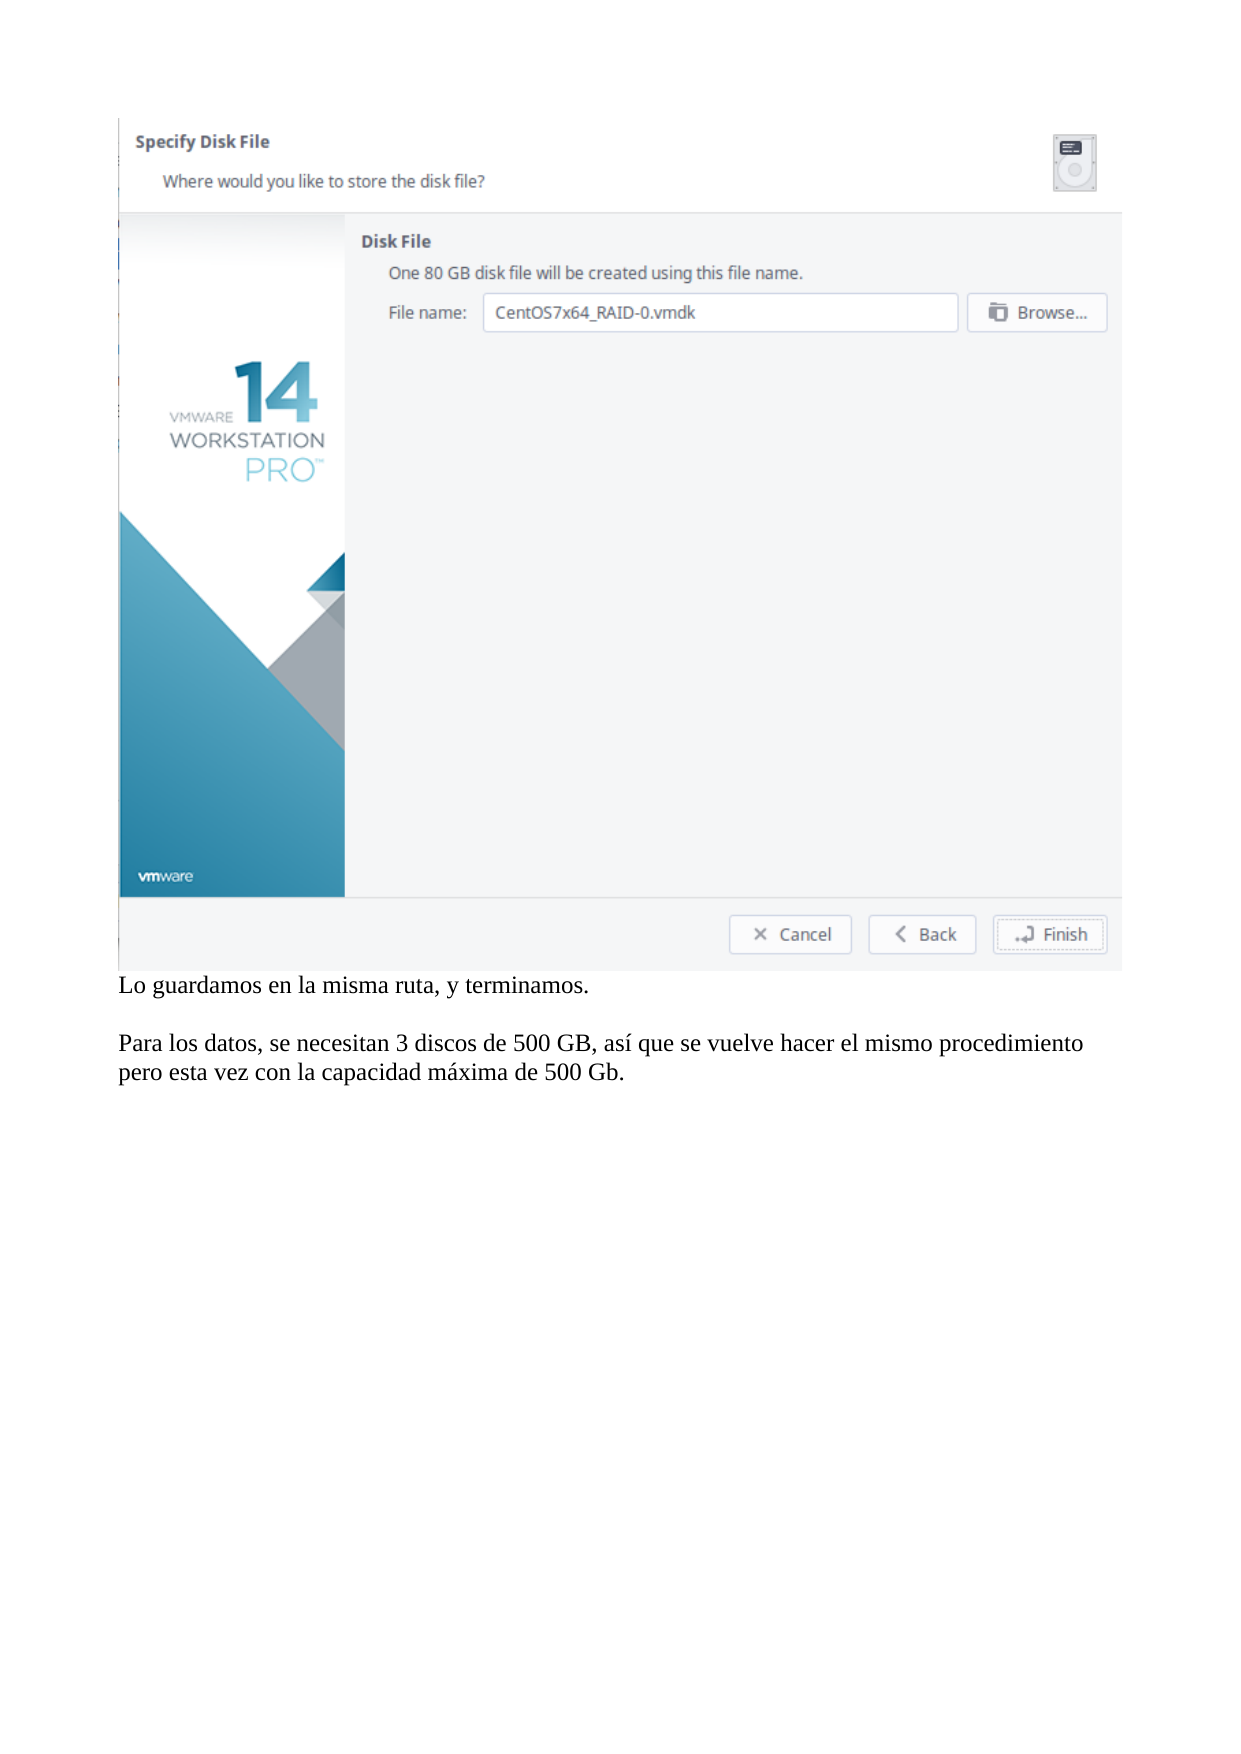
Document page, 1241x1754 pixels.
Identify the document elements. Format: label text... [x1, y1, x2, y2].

picture [118, 118, 1123, 971]
text Lo guardamos en la misma ruta, y terminamos. [118, 971, 1122, 999]
text Para los datos, se necesitan 3 discos de 500 GB, así que se vuelve hacer el mismo procedimiento pero esta vez con la capacidad máxima de 500 Gb. [118, 1028, 1122, 1085]
